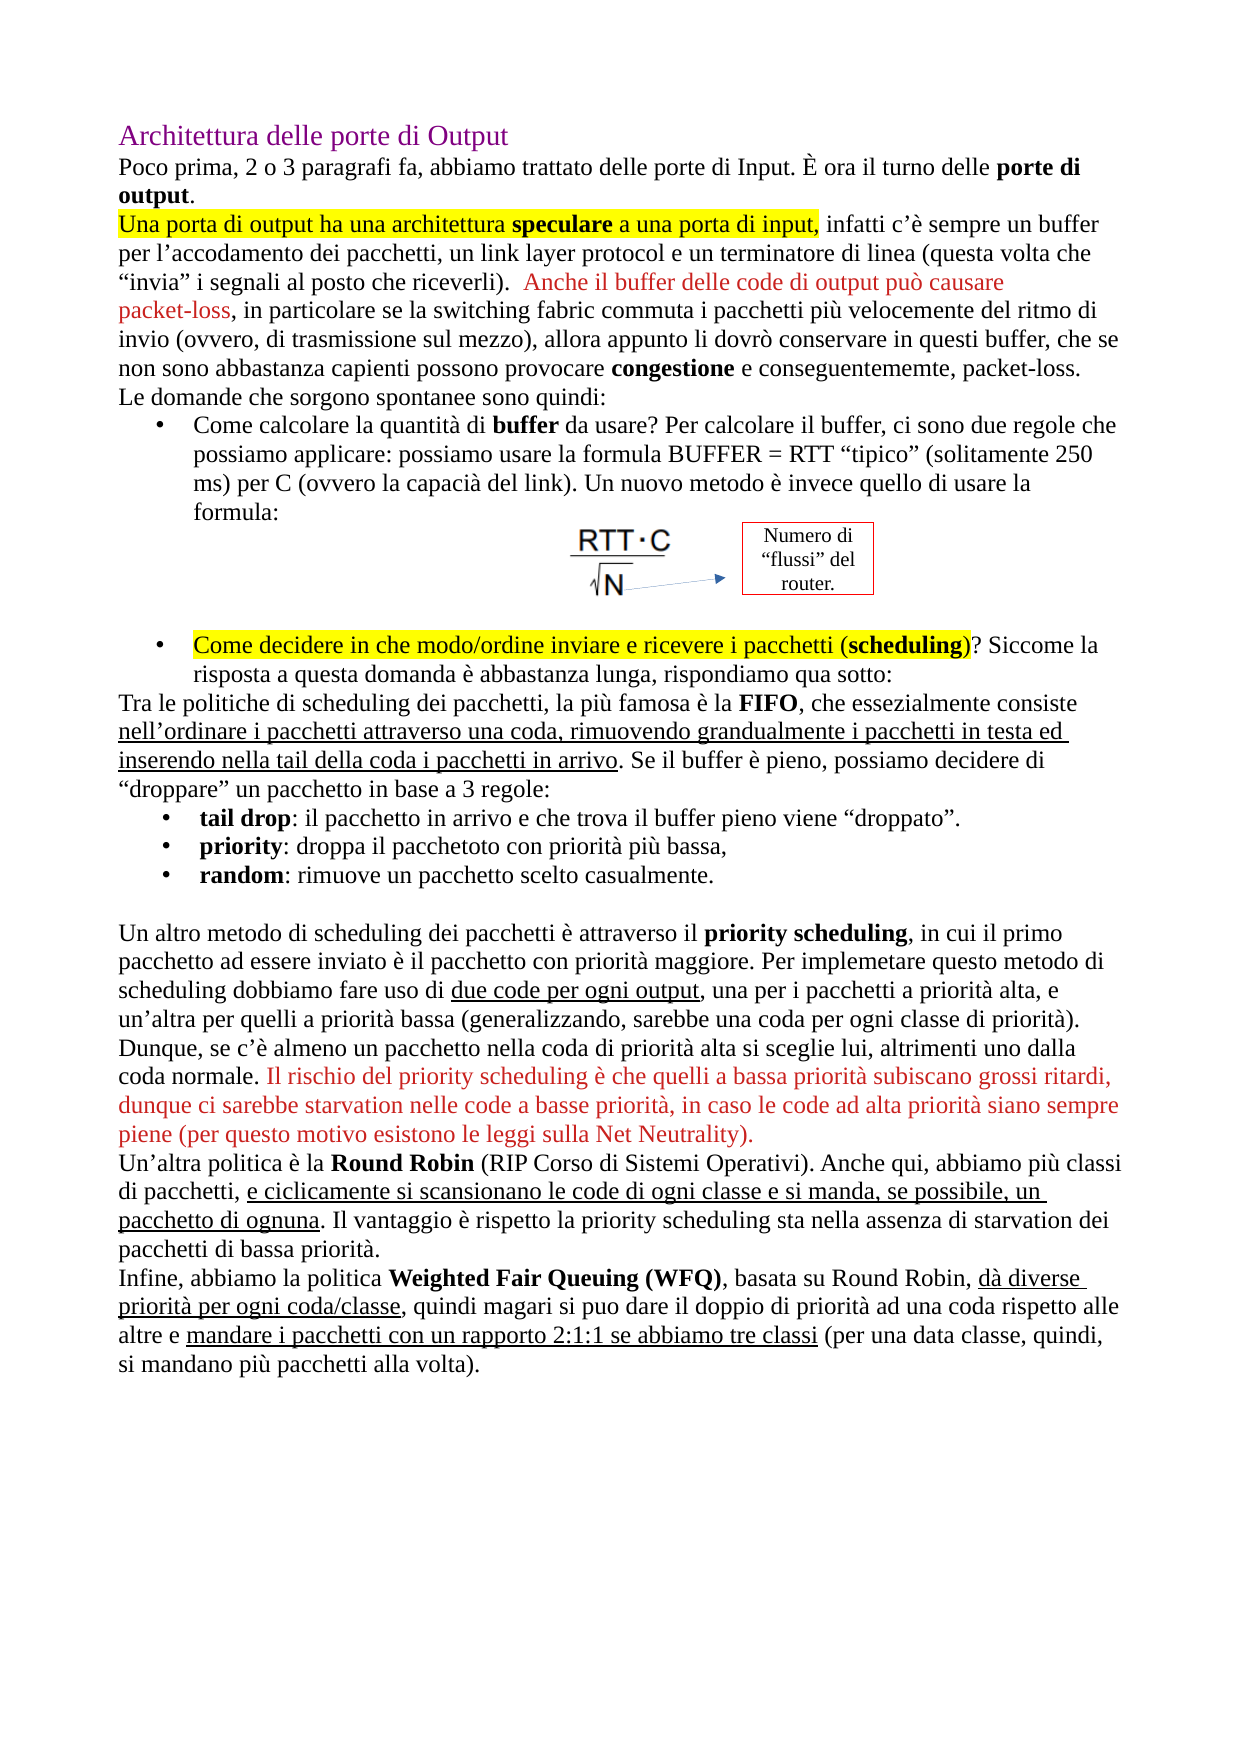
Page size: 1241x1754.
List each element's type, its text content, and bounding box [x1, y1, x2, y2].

text Le domande che sorgono spontanee sono quindi: [118, 382, 1122, 410]
list priority: droppa il pacchetoto con priorità più bassa, [162, 831, 1122, 860]
list tail drop: il pacchetto in arrivo e che trova il buffer pieno viene “droppato”. [162, 803, 1122, 831]
text Un’altra politica è la Round Robin (RIP Corso di Sistemi Operativi). Anche qui, abbiamo più classi di pacchetti, e ciclicamente si scansionano le code di ogni classe e si manda, se possibile, un pacchetto di ognuna. Il vantaggio è rispetto la priority scheduling sta nella assenza di starvation dei pacchetti di bassa priorità. [118, 1148, 1122, 1263]
list random: rimuove un pacchetto scelto casualmente. [162, 860, 1122, 889]
list Come calcolare la quantità di buffer da usare? Per calcolare il buffer, ci sono due regole che possiamo applicare: possiamo usare la formula BUFFER = RTT “tipico” (solitamente 250 ms) per C (ovvero la capacià del link). Un nuovo metodo è invece quello di usare la formula: [156, 410, 1122, 525]
text Dunque, se c’è almeno un pacchetto nella coda di priorità alta si sceglie lui, altrimenti uno dalla coda normale. Il rischio del priority scheduling è che quelli a bassa priorità subiscano grossi ritardi, dunque ci sarebbe starvation nelle code a basse priorità, in caso le code ad alta priorità siano sempre piene (per questo motivo esistono le leggi sulla Net Neutrality). [118, 1033, 1122, 1148]
text Tra le politiche di scheduling dei pacchetti, la più famosa è la FIFO, che essezialmente consiste nell’ordinare i pacchetti attraverso una coda, rimuovendo grandualmente i pacchetti in testa ed inserendo nella tail della coda i pacchetti in arrivo. Se il buffer è pieno, possiamo decidere di “droppare” un pacchetto in base a 3 regole: [118, 688, 1122, 803]
picture [567, 525, 673, 602]
text packet-loss, in particolare se la switching fabric commuta i pacchetti più velocemente del ritmo di invio (ovvero, di trasmissione sul mezzo), allora appunto li dovrò conservare in questi buffer, che se non sono abbastanza capienti possono provocare congestione e conseguentememte, packet-loss. [118, 295, 1122, 382]
text Una porta di output ha una architettura speculare a una porta di input, infatti c’è sempre un buffer per l’accodamento dei pacchetti, un link layer protocol e un terminatore di linea (questa volta che “invia” i segnali al posto che riceverli). Anche il buffer delle code di output può causare [118, 209, 1122, 295]
text Infine, abbiamo la politica Weighted Fair Queuing (WFQ), basata su Round Robin, dà diverse priorità per ogni coda/classe, quindi magari si puo dare il doppio di priorità ad una coda rispetto alle altre e mandare i pacchetti con un rapporto 2:1:1 se abbiamo tre classi (per una data classe, quindi, si mandano più pacchetti alla volta). [118, 1263, 1122, 1378]
text Poco prima, 2 o 3 paragrafi fa, abbiamo trattato delle porte di Input. È ora il turno delle porte di output. [118, 152, 1122, 209]
text Un altro metodo di scheduling dei pacchetti è attraverso il priority scheduling, in cui il primo pacchetto ad essere inviato è il pacchetto con priorità maggiore. Per implemetare questo metodo di scheduling dobbiamo fare uso di due code per ogni output, una per i pacchetti a priorità alta, e un’altra per quelli a priorità bassa (generalizzando, sarebbe una coda per ogni classe di priorità). [118, 918, 1122, 1033]
text Architettura delle porte di Output [118, 118, 1122, 152]
list Come decidere in che modo/ordine inviare e ricevere i pacchetti (scheduling)? Siccome la risposta a questa domanda è abbastanza lunga, rispondiamo qua sotto: [156, 630, 1122, 688]
